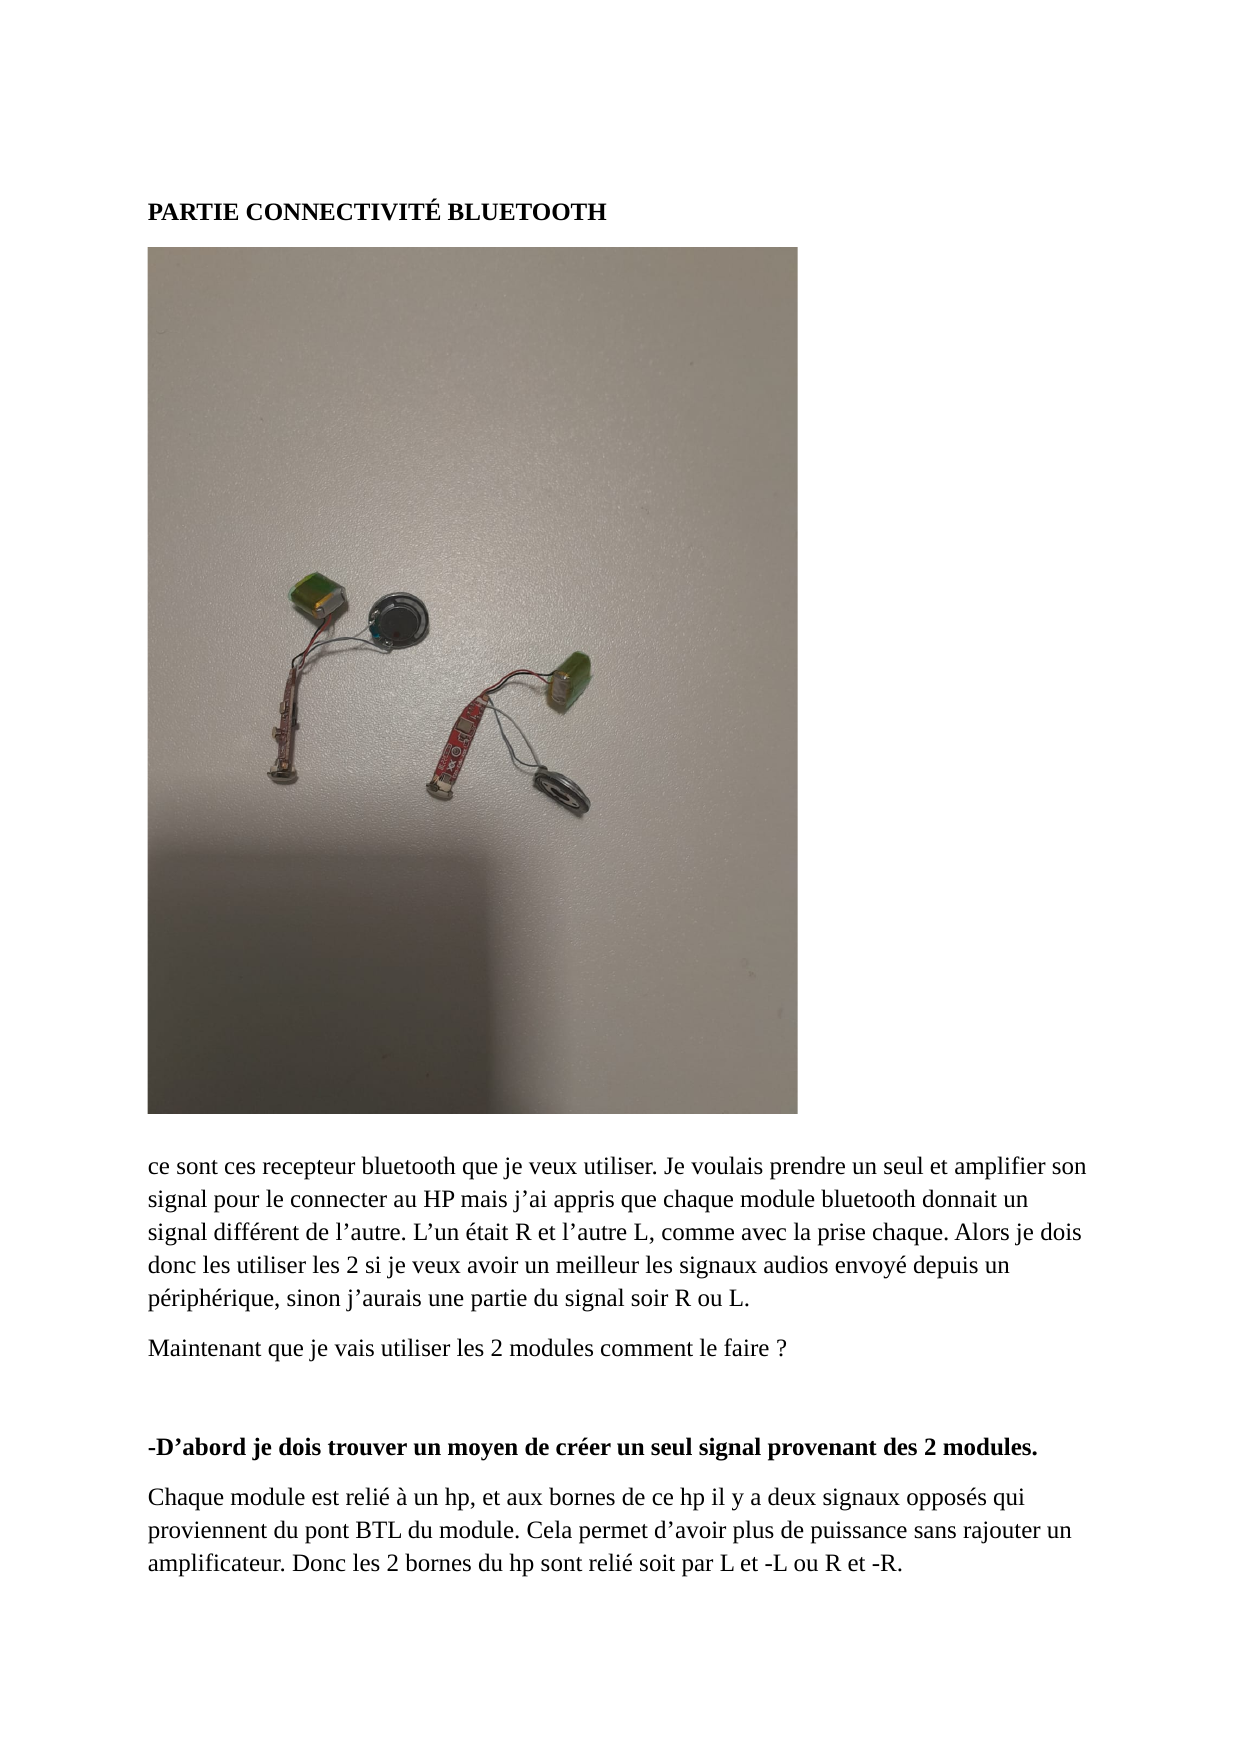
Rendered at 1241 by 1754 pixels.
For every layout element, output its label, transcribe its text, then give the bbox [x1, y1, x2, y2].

text ce sont ces recepteur bluetooth que je veux utiliser. Je voulais prendre un seul et amplifier son signal pour le connecter au HP mais j’ai appris que chaque module bluetooth donnait un signal différent de l’autre. L’un était R et l’autre L, comme avec la prise chaque. Alors je dois donc les utiliser les 2 si je veux avoir un meilleur les signaux audios envoyé depuis un périphérique, sinon j’aurais une partie du signal soir R ou L. [148, 247, 1093, 1312]
text -D’abord je dois trouver un moyen de créer un seul signal provenant des 2 modules. [148, 1432, 1093, 1461]
text Chaque module est relié à un hp, et aux bornes de ce hp il y a deux signaux opposés qui proviennent du pont BTL du module. Cela permet d’avoir plus de puissance sans rajouter un amplificateur. Donc les 2 bornes du hp sont relié soit par L et -L ou R et -R. [148, 1482, 1093, 1577]
text PARTIE CONNECTIVITÉ BLUETOOTH [148, 197, 1093, 226]
text Maintenant que je vais utiliser les 2 modules comment le faire ? [148, 1333, 1093, 1362]
